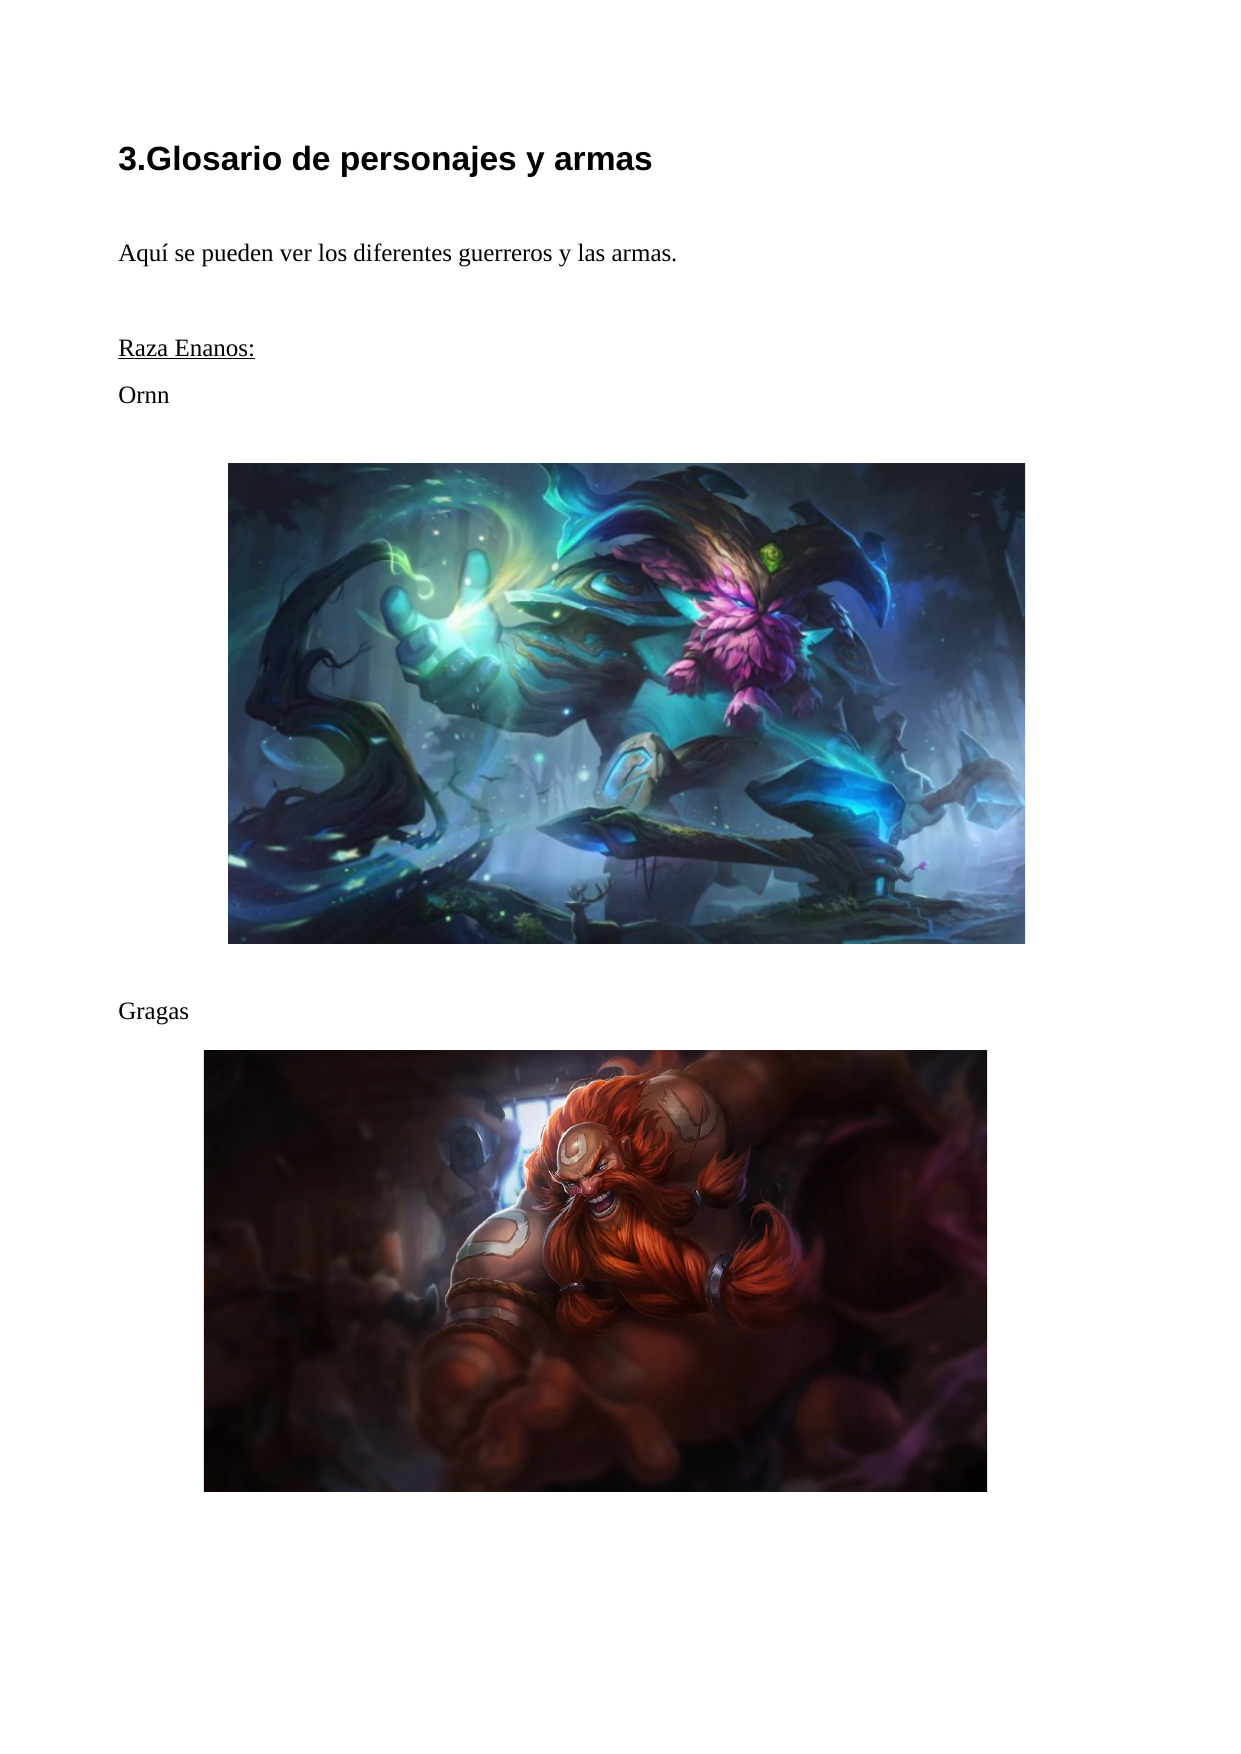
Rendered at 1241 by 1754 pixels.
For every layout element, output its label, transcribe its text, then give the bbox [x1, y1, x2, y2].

text Raza Enanos: [118, 333, 1122, 362]
picture [228, 463, 1026, 944]
picture [203, 1050, 988, 1492]
subtitle 3.Glosario de personajes y armas [118, 139, 1122, 178]
text Ornn [118, 381, 1122, 409]
text Gragas [118, 996, 1122, 1024]
text Aquí se pueden ver los diferentes guerreros y las armas. [118, 238, 1122, 266]
